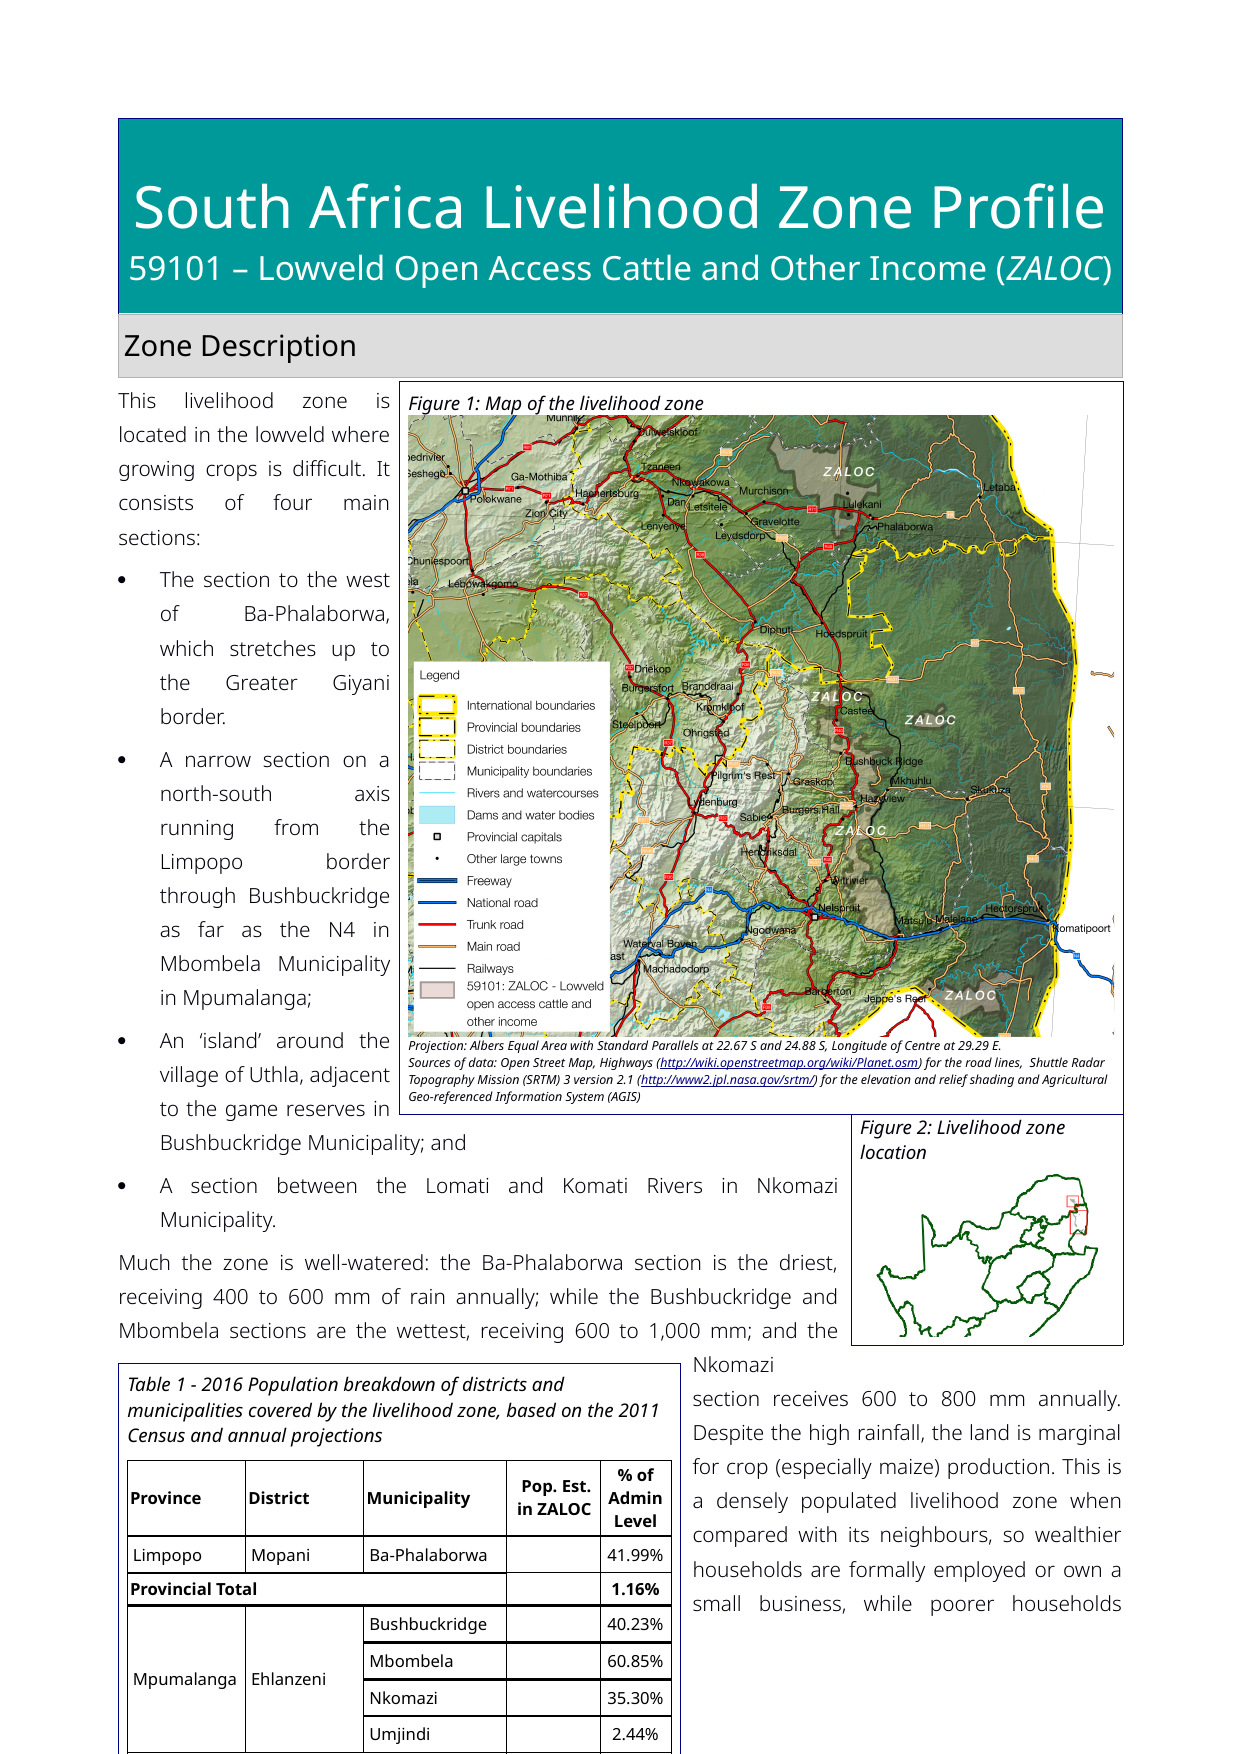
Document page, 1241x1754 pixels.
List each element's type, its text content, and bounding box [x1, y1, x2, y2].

list The section to the west of Ba-Phalaborwa, which stretches up to the Greater Giyani border. [118, 566, 399, 730]
table_header % of Admin Level [601, 1461, 671, 1535]
table_cell 1,676 [507, 1717, 600, 1751]
text Table 1 - 2016 Population breakdown of districts and municipalities covered by the livelihood zone, based on the 2011 Census and annual projections [127, 1371, 671, 1448]
table_cell Nkomazi [364, 1681, 506, 1715]
table_cell Provincial Total [128, 1574, 506, 1604]
table_cell 373,569 [507, 1644, 600, 1678]
table_cell Mpumalanga [128, 1607, 245, 1751]
table_cell Zone Description [119, 315, 1122, 377]
table_cell 35.30% [601, 1681, 671, 1715]
text Sources of data: Open Street Map, Highways (http://wiki.openstreetmap.org/wiki/Planet.osm) for the road lines, Shuttle Radar Topography Mission (SRTM) 3 version 2.1 (http://www2.jpl.nasa.gov/srtm/) for the elevation and relief shading and Agricultural Geo-referenced Information System (AGIS) [408, 1054, 1114, 1105]
table_cell Umjindi [364, 1717, 506, 1751]
table_cell Mbombela [364, 1644, 506, 1678]
table_header Province [128, 1461, 245, 1535]
text Projection: Albers Equal Area with Standard Parallels at 22.67 S and 24.88 S, Longitude of Centre at 29.29 E. [408, 1037, 1114, 1054]
table_header Municipality [364, 1461, 506, 1535]
table_header District [246, 1461, 363, 1535]
table_cell 2.44% [601, 1717, 671, 1751]
table_cell 40.23% [601, 1607, 671, 1641]
text This livelihood zone is located in the lowveld where growing crops is difficult. It consists of four main sections: [118, 386, 399, 551]
table_cell 41.99% [601, 1537, 671, 1572]
text Figure 2: Livelihood zone location [860, 1115, 1114, 1165]
table_cell 227,103 [507, 1607, 600, 1641]
table_cell 60.85% [601, 1644, 671, 1678]
table_cell 67,385 [507, 1573, 600, 1604]
table_cell Limpopo [128, 1537, 245, 1572]
table_cell Bushbuckridge [364, 1607, 506, 1641]
table_cell 67,385 [507, 1537, 600, 1572]
text Much the zone is well-watered: the Ba-Phalaborwa section is the driest, receiving 400 to 600 mm of rain annually; while the Bushbuckridge and Mbombela sections are the wettest, receiving 600 to 1,000 mm; and the Nkomazi section receives 600 to 800 mm annually. Despite the high rainfall, the land is marginal for crop (especially maize) production. This is a densely populated livelihood zone when compared with its neighbours, so wealthier households are formally employed or own a small business, while poorer households [118, 1248, 1122, 1617]
table_header South Africa Livelihood Zone Profile 59101 – Lowveld Open Access Cattle and Other Income (ZALOC) [119, 119, 1122, 313]
table_cell Ba-Phalaborwa [364, 1537, 506, 1572]
list A narrow section on a north-south axis running from the Limpopo border through Bushbuckridge as far as the N4 in Mbombela Municipality in Mpumalanga; [118, 745, 399, 1012]
picture [408, 415, 1115, 1037]
table_header Pop. Est. in ZALOC [507, 1461, 600, 1535]
list A section between the Lomati and Komati Rivers in Nkomazi Municipality. [118, 1171, 851, 1234]
table_cell Mopani [246, 1537, 363, 1572]
text Figure 1: Map of the livelihood zone [408, 390, 1114, 415]
table_cell Ehlanzeni [246, 1607, 363, 1751]
picture [870, 1165, 1104, 1337]
list An ‘island’ around the village of Uthla, adjacent to the game reserves in Bushbuckridge Municipality; and [118, 1026, 851, 1157]
table_cell 1.16% [601, 1573, 671, 1604]
table_cell 144,647 [507, 1681, 600, 1715]
